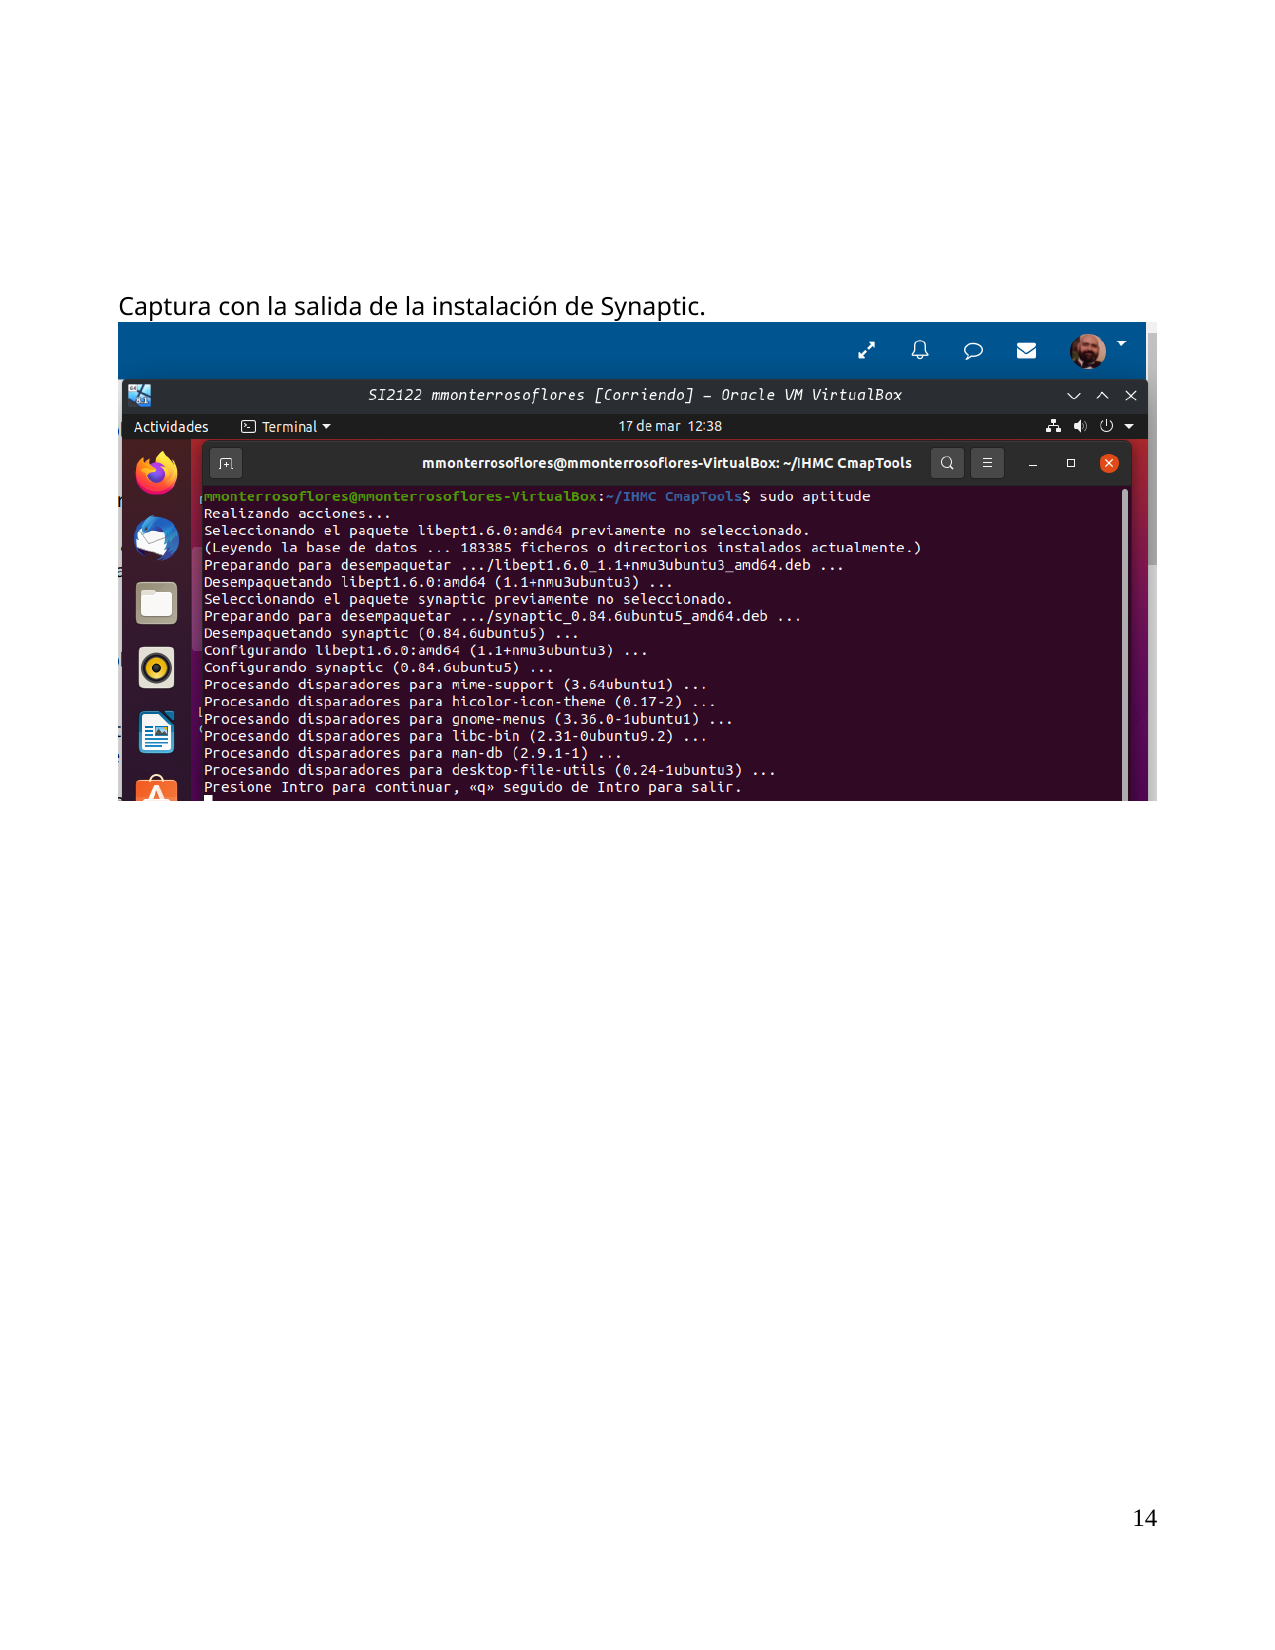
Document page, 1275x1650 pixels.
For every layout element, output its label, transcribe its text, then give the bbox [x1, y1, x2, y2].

table_header [118, 801, 1157, 835]
text Captura con la salida de la instalación de Synaptic. [118, 288, 1157, 322]
picture [118, 322, 1157, 801]
